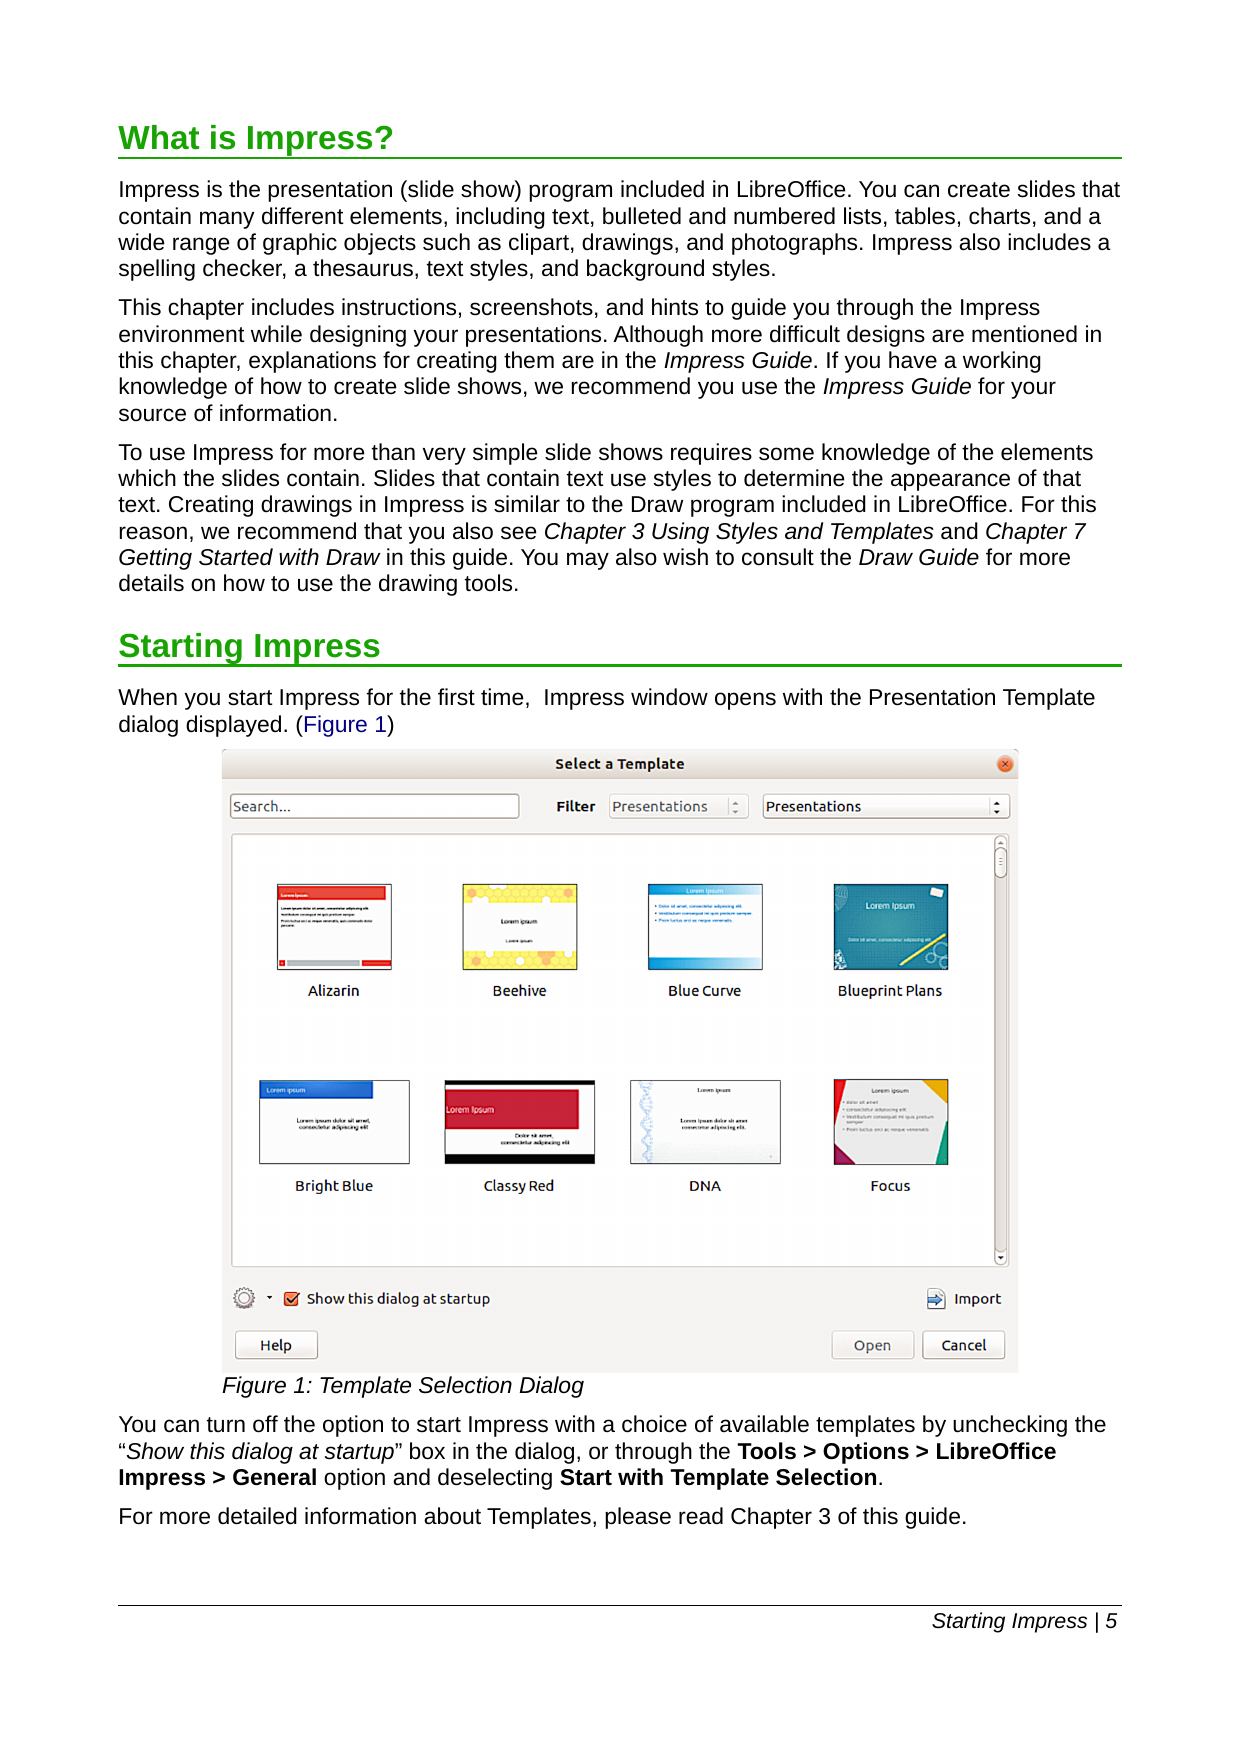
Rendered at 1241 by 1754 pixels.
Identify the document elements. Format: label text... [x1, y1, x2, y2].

subtitle What is Impress? [118, 118, 1122, 157]
text For more detailed information about Templates, please read Chapter 3 of this guide. [118, 1503, 1122, 1529]
text This chapter includes instructions, screenshots, and hints to guide you through the Impress environment while designing your presentations. Although more difficult designs are mentioned in this chapter, explanations for creating them are in the Impress Guide. If you have a working knowledge of how to create slide shows, we recommend you use the Impress Guide for your source of information. [118, 294, 1122, 426]
list When you start Impress for the first time, Impress window opens with the Presentation Template dialog displayed. (Figure 1) [118, 684, 1122, 737]
picture [221, 749, 1019, 1373]
list You can turn off the option to start Impress with a choice of available templates by unchecking the “Show this dialog at startup” box in the dialog, or through the Tools > Options > LibreOffice Impress > General option and deselecting Start with Template Selection. [118, 1411, 1122, 1490]
text Impress is the presentation (slide show) program included in LibreOffice. You can create slides that contain many different elements, including text, bulleted and numbered lists, tables, charts, and a wide range of graphic objects such as clipart, drawings, and photographs. Impress also includes a spelling checker, a thesaurus, text styles, and background styles. [118, 176, 1122, 282]
text Figure 1: Template Selection Dialog [222, 1373, 1018, 1399]
text To use Impress for more than very simple slide shows requires some knowledge of the elements which the slides contain. Slides that contain text use styles to determine the appearance of that text. Creating drawings in Impress is similar to the Draw program included in LibreOffice. For this reason, we recommend that you also see Chapter 3 Using Styles and Templates and Chapter 7 Getting Started with Draw in this guide. You may also wish to consult the Draw Guide for more details on how to use the drawing tools. [118, 438, 1122, 597]
subtitle Starting Impress [118, 626, 1122, 664]
